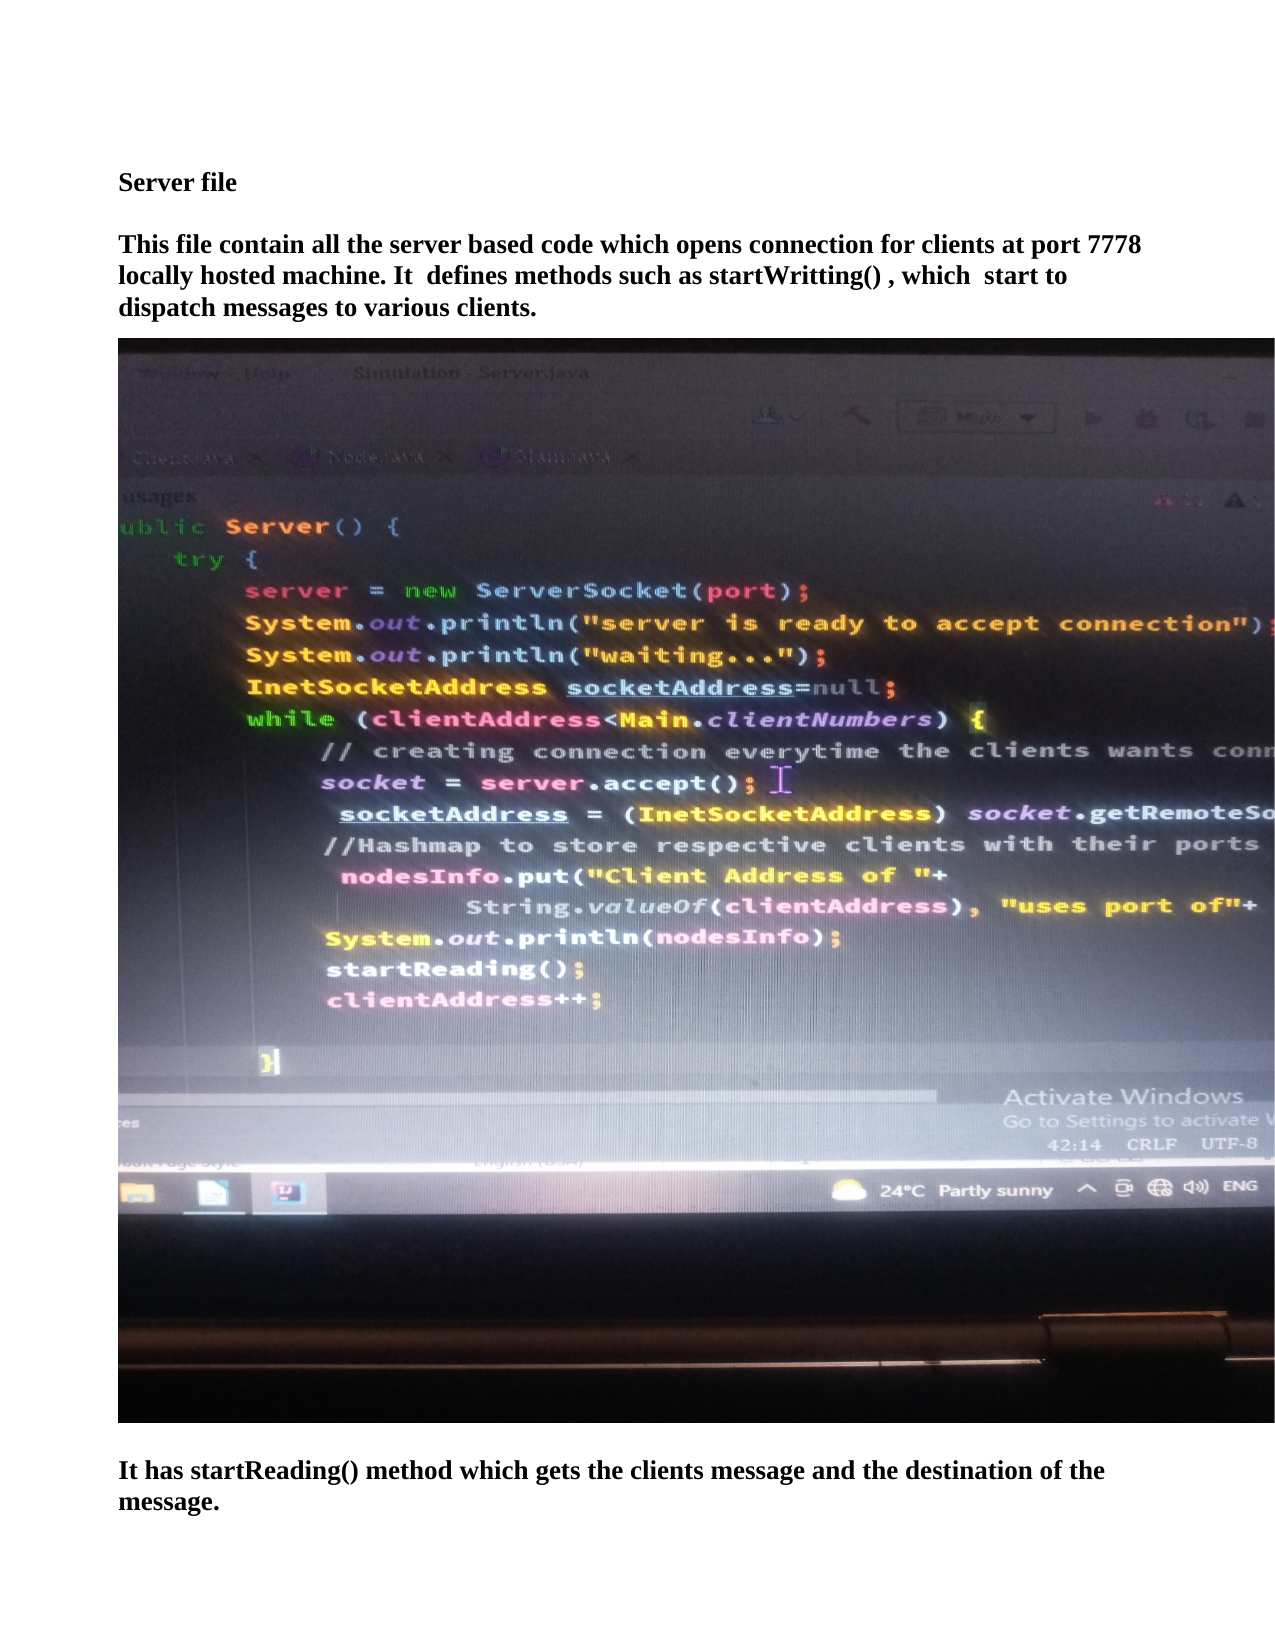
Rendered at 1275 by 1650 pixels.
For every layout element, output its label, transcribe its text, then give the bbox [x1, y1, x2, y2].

text It has startReading() method which gets the clients message and the destination of the message. [118, 1454, 1157, 1516]
text Server file [118, 166, 1157, 197]
text This file contain all the server based code which opens connection for clients at port 7778 [118, 228, 1157, 259]
picture [118, 338, 1275, 1423]
text locally hosted machine. It defines methods such as startWritting() , which start to dispatch messages to various clients. [118, 259, 1157, 322]
